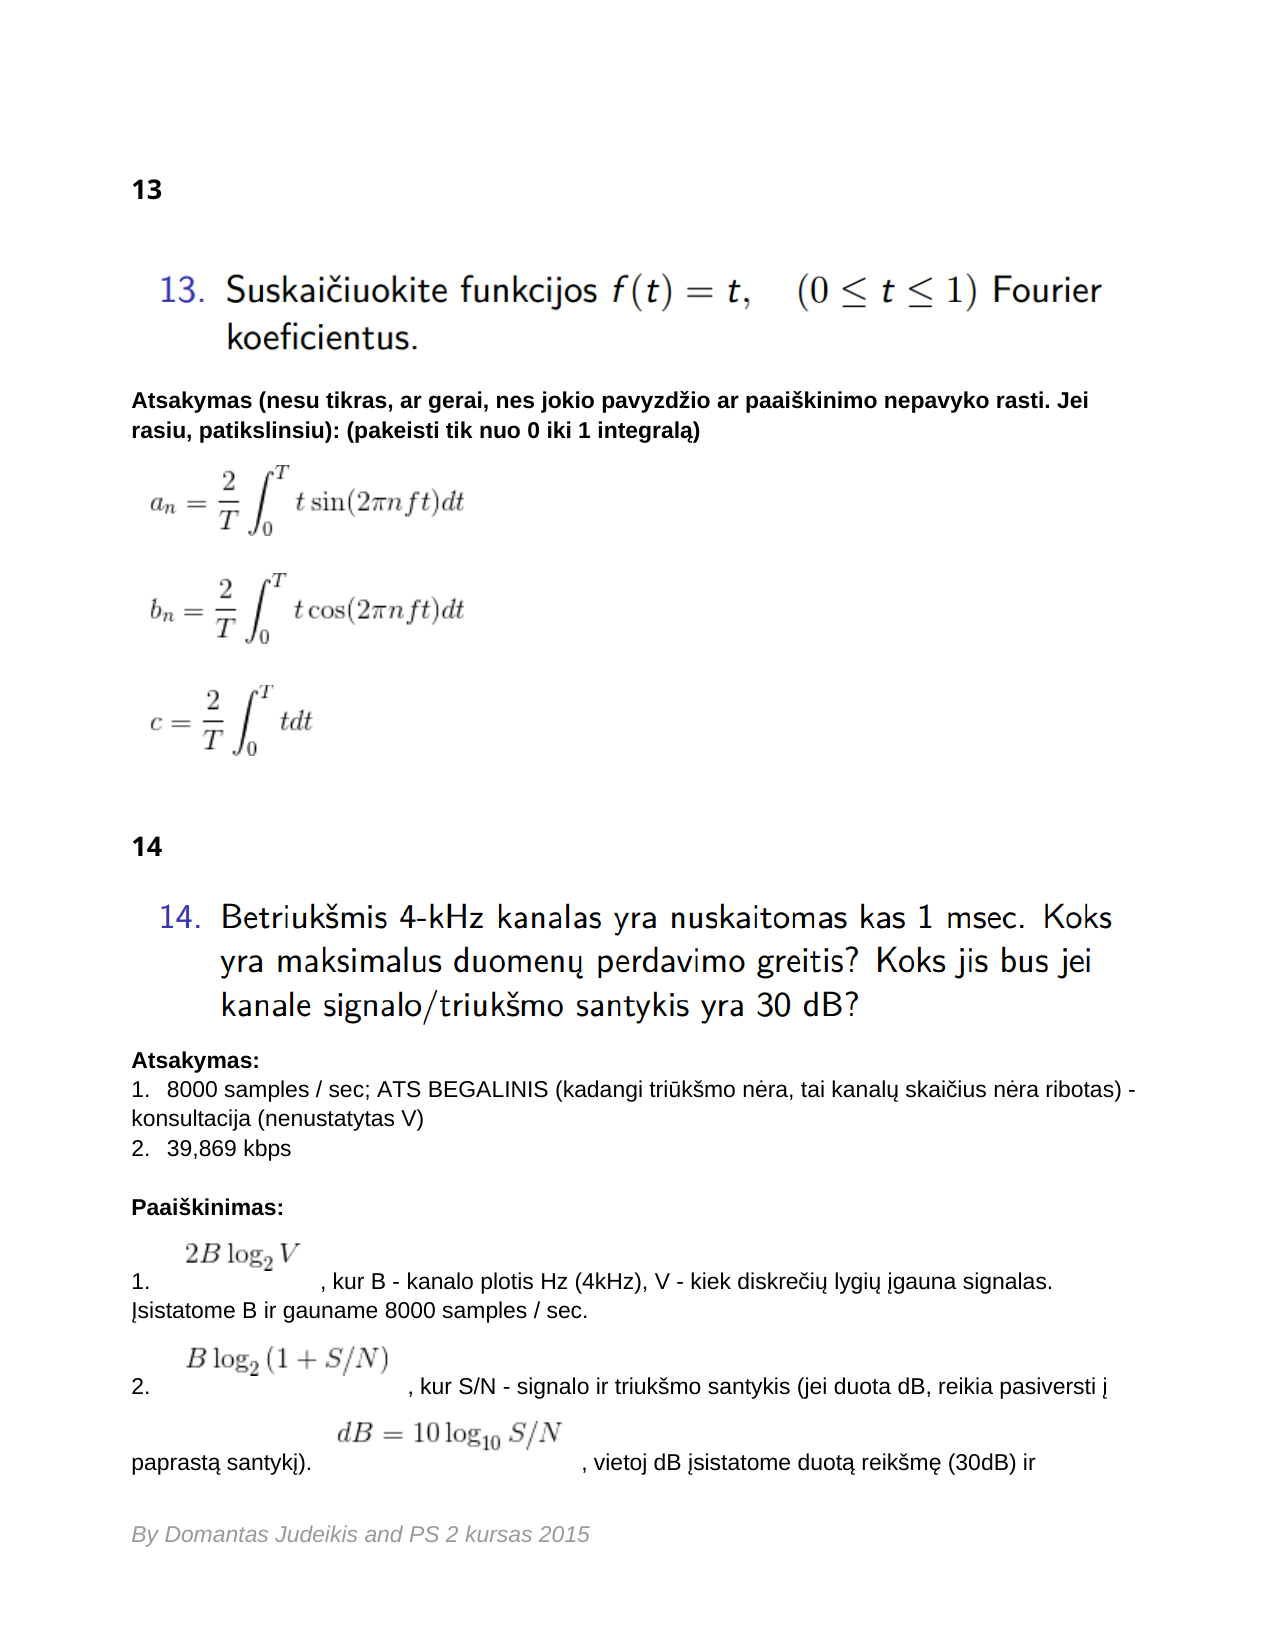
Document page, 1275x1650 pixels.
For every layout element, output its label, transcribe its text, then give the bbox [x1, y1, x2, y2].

picture [337, 1421, 563, 1452]
text Atsakymas (nesu tikras, ar gerai, nes jokio pavyzdžio ar paaiškinimo nepavyko rasti. Jei rasiu, patikslinsiu): (pakeisti tik nuo 0 iki 1 integralą) [131, 388, 1144, 443]
text 1. , kur B - kanalo plotis Hz (4kHz), V - kiek diskrečių lygių įgauna signalas. Įsistatome B ir gauname 8000 samples / sec. [131, 1224, 1144, 1323]
picture [185, 1346, 389, 1376]
subtitle 14 [131, 828, 1144, 865]
picture [150, 685, 313, 756]
picture [150, 889, 1125, 1029]
subtitle 13 [131, 171, 1144, 208]
picture [150, 261, 1125, 366]
text 2. 39,869 kbps [131, 1136, 1144, 1161]
text Atsakymas: [131, 1047, 1144, 1073]
picture [150, 465, 464, 536]
text 2. , kur S/N - signalo ir triukšmo santykis (jei duota dB, reikia pasiversti į paprastą santykį). , vietoj dB įsistatome duotą reikšmę (30dB) ir [131, 1327, 1144, 1475]
picture [185, 1242, 301, 1271]
text 1. 8000 samples / sec; ATS BEGALINIS (kadangi triūkšmo nėra, tai kanalų skaičius nėra ribotas) - konsultacija (nenustatytas V) [131, 1077, 1144, 1132]
picture [150, 573, 464, 644]
text Paaiškinimas: [131, 1194, 1144, 1220]
